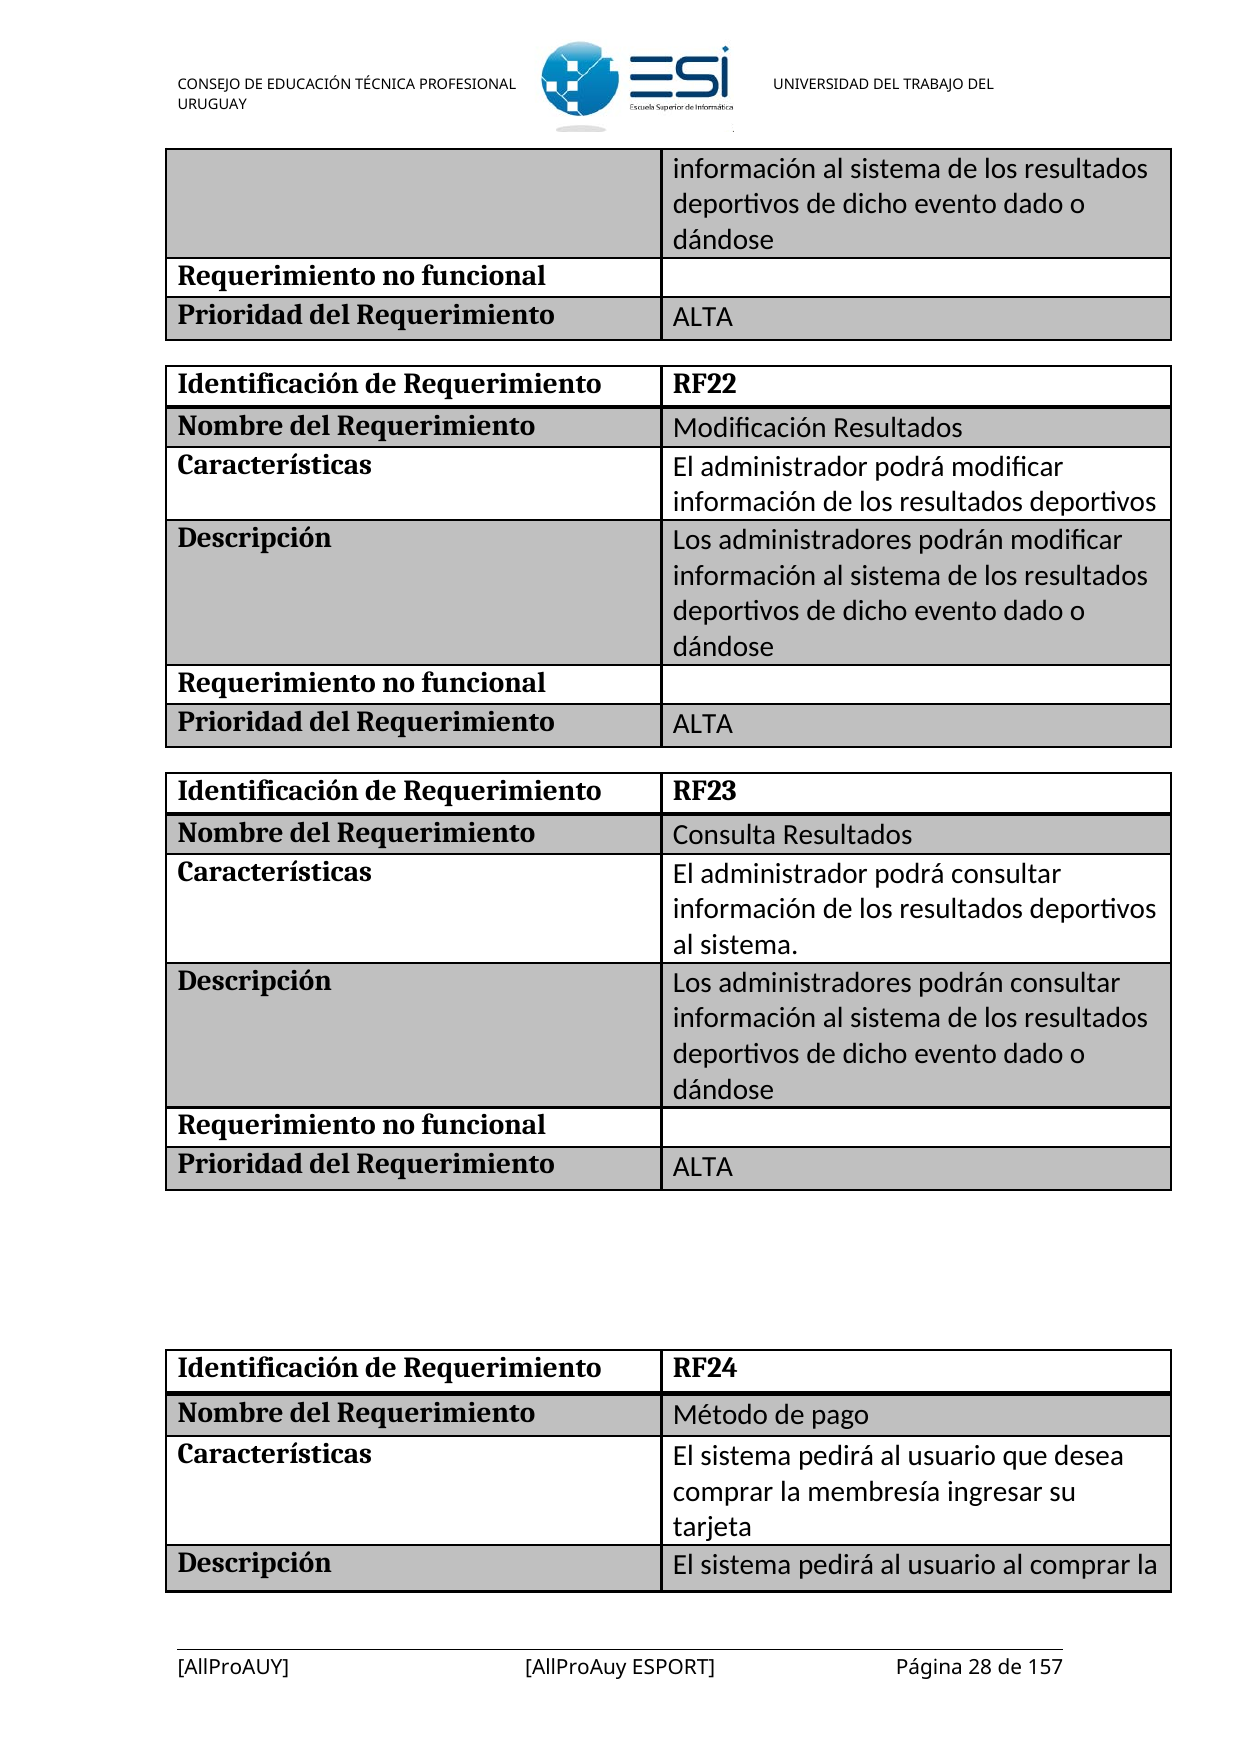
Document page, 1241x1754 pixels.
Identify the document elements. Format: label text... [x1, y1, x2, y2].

table_cell ALTA [663, 705, 1170, 746]
table_cell ALTA [663, 1148, 1170, 1189]
table_header RF22 [663, 367, 1170, 404]
table_cell Requerimiento no funcional [167, 666, 660, 703]
table_header Identificación de Requerimiento [167, 367, 660, 404]
table_cell Descripción [167, 1546, 660, 1590]
table_cell Requerimiento no funcional [167, 259, 660, 296]
table_cell [663, 1109, 1170, 1146]
table_header Identificación de Requerimiento [167, 1351, 660, 1391]
table_cell Modificación Resultados [663, 409, 1170, 446]
table_header RF23 [663, 774, 1170, 812]
table_cell [663, 259, 1170, 296]
table_header Identificación de Requerimiento [167, 774, 660, 812]
table_header RF24 [663, 1351, 1170, 1391]
table_cell Los administradores podrán consultar información al sistema de los resultados deportivos de dicho evento dado o dándose [663, 964, 1170, 1106]
table_cell El administrador podrá consultar información de los resultados deportivos al sistema. [663, 855, 1170, 962]
table_cell Descripción [167, 521, 660, 664]
table_cell Los administradores podrán modificar información al sistema de los resultados deportivos de dicho evento dado o dándose [663, 521, 1170, 664]
table_cell Nombre del Requerimiento [167, 816, 660, 853]
table_cell Características [167, 448, 660, 519]
table_cell El sistema pedirá al usuario que desea comprar la membresía ingresar su tarjeta [663, 1437, 1170, 1544]
table_cell Prioridad del Requerimiento [167, 298, 660, 339]
table_cell [663, 666, 1170, 703]
table_cell Nombre del Requerimiento [167, 1396, 660, 1435]
table_cell Características [167, 1437, 660, 1544]
table_cell Prioridad del Requerimiento [167, 1148, 660, 1189]
table_cell información al sistema de los resultados deportivos de dicho evento dado o dándose [663, 150, 1170, 257]
table_cell Nombre del Requerimiento [167, 409, 660, 446]
table_cell El administrador podrá modificar información de los resultados deportivos [663, 448, 1170, 519]
picture [534, 39, 734, 132]
table_cell Método de pago [663, 1396, 1170, 1435]
table_cell [167, 150, 660, 257]
table_cell Características [167, 855, 660, 962]
table_cell Prioridad del Requerimiento [167, 705, 660, 746]
table_cell Descripción [167, 964, 660, 1106]
table_cell Requerimiento no funcional [167, 1109, 660, 1146]
table_cell El sistema pedirá al usuario al comprar la [663, 1546, 1170, 1590]
table_cell ALTA [663, 298, 1170, 339]
table_cell Consulta Resultados [663, 816, 1170, 853]
